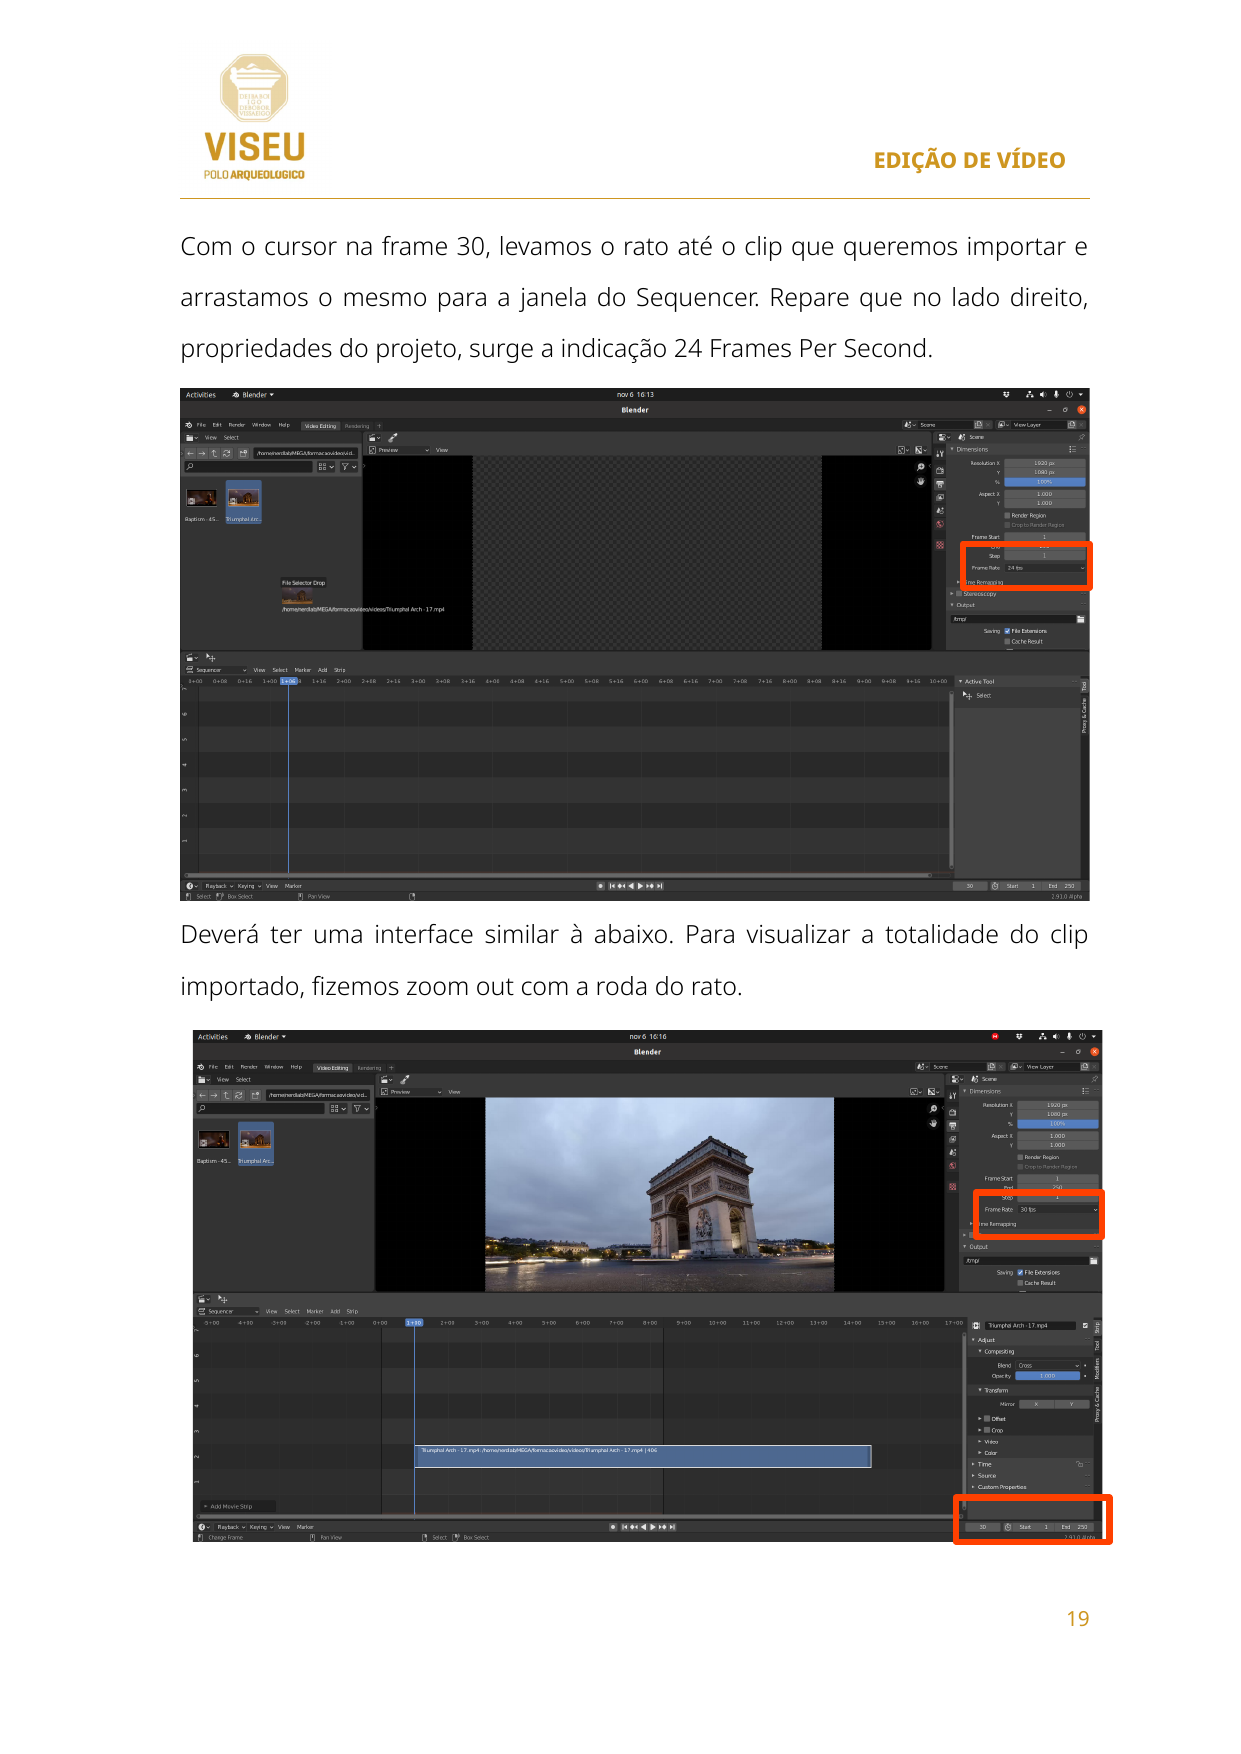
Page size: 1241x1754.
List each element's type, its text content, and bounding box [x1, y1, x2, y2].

picture [959, 1501, 1103, 1539]
text Com o cursor na frame 30, levamos o rato até o clip que queremos importar e arrastamos o mesmo para a janela do Sequencer. Repare que no lado direito, propriedades do projeto, surge a indicação 24 Frames Per Second. [180, 228, 1090, 364]
picture [192, 1030, 1103, 1542]
picture [966, 547, 1087, 585]
text Deverá ter uma interface similar à abaixo. Para visualizar a totalidade do clip importado, fizemos zoom out com a roda do rato. [180, 901, 1090, 1002]
picture [979, 1196, 1099, 1234]
picture [180, 388, 1090, 901]
